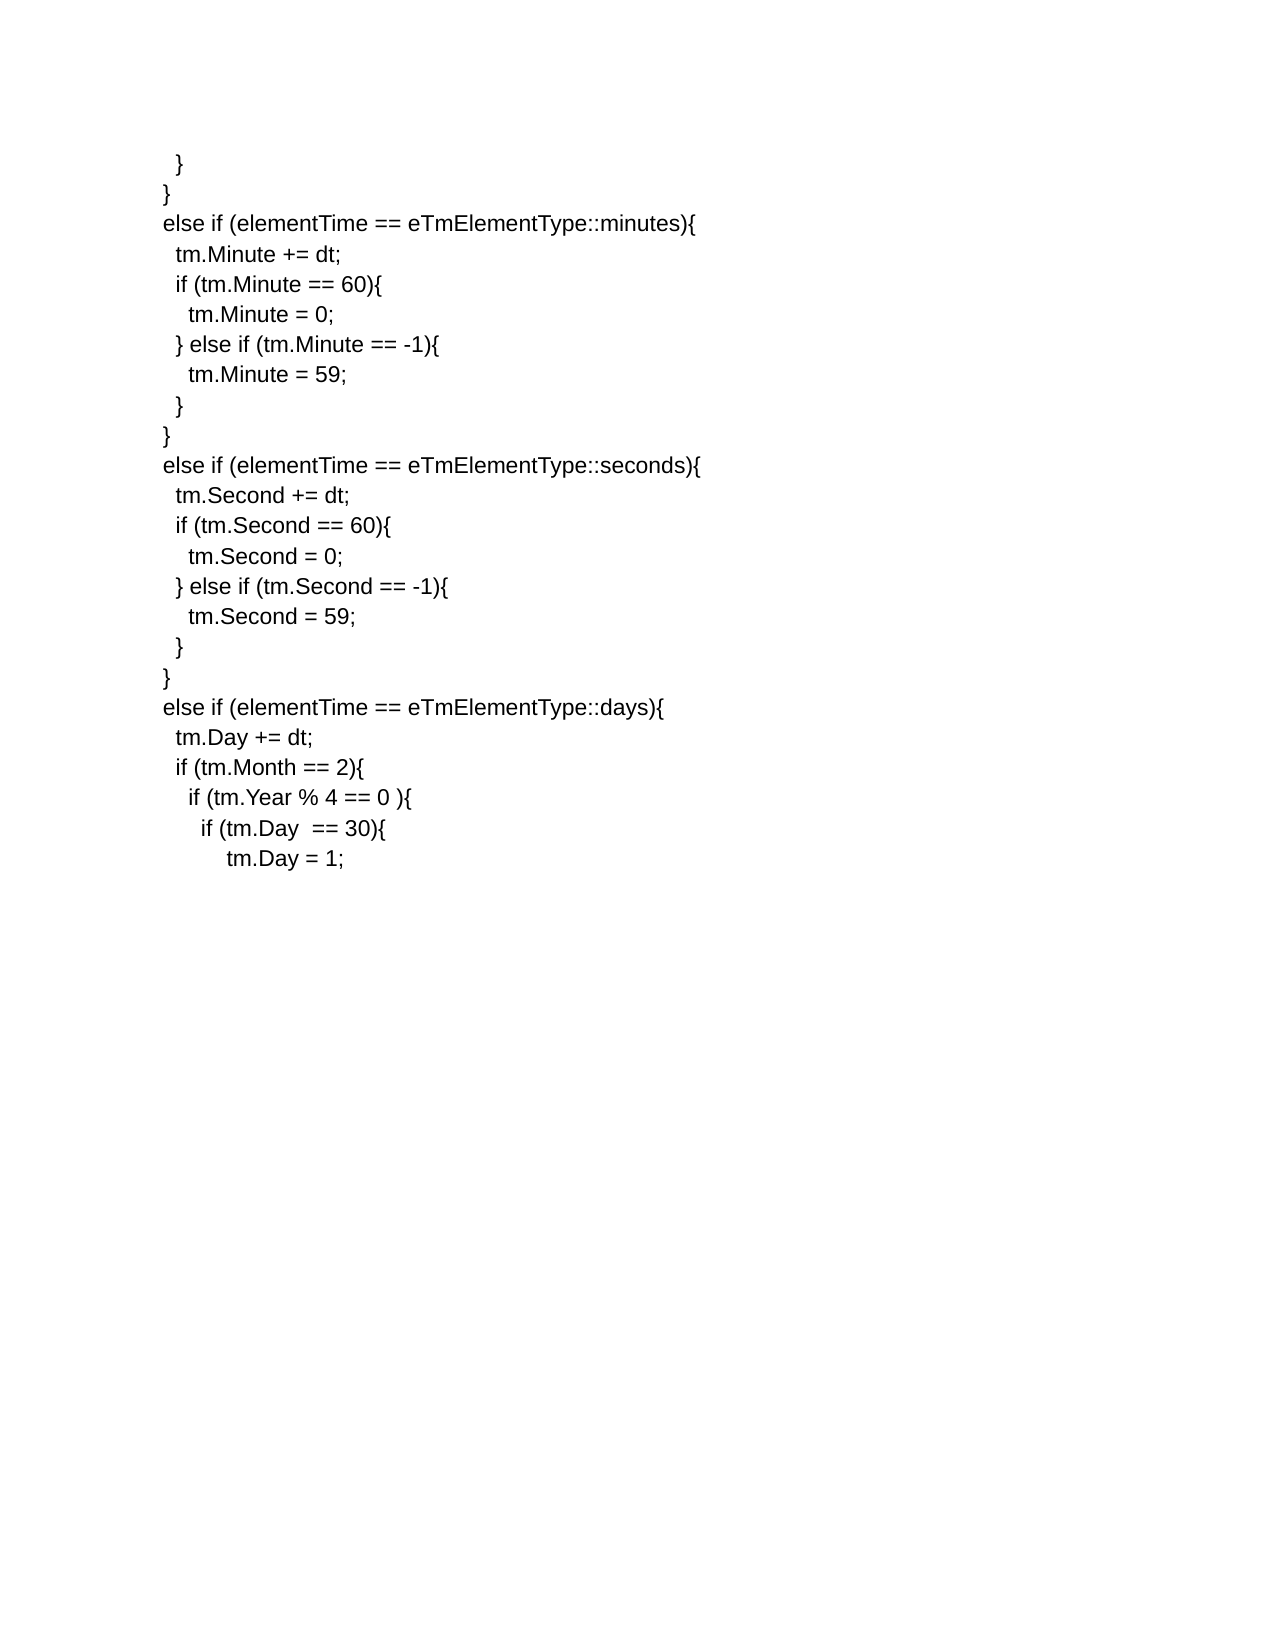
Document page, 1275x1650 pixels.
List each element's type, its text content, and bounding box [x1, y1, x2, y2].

text else if (elementTime == eTmElementType::minutes){ [150, 210, 1125, 237]
text if (tm.Day == 30){ [150, 814, 1125, 841]
text tm.Day += dt; [150, 724, 1125, 750]
text } else if (tm.Second == -1){ [150, 573, 1125, 599]
text tm.Minute = 59; [150, 361, 1125, 388]
text } [150, 180, 1125, 207]
text } else if (tm.Minute == -1){ [150, 331, 1125, 358]
text if (tm.Year % 4 == 0 ){ [150, 784, 1125, 811]
text } [150, 633, 1125, 660]
text } [150, 392, 1125, 418]
text } [150, 150, 1125, 176]
text if (tm.Second == 60){ [150, 512, 1125, 539]
text tm.Day = 1; [150, 845, 1125, 871]
text tm.Minute += dt; [150, 241, 1125, 267]
text else if (elementTime == eTmElementType::seconds){ [150, 452, 1125, 478]
text tm.Second = 59; [150, 603, 1125, 629]
text else if (elementTime == eTmElementType::days){ [150, 694, 1125, 720]
text if (tm.Minute == 60){ [150, 271, 1125, 297]
text } [150, 422, 1125, 448]
text tm.Minute = 0; [150, 301, 1125, 327]
text tm.Second += dt; [150, 482, 1125, 509]
text tm.Second = 0; [150, 543, 1125, 569]
text } [150, 663, 1125, 690]
text if (tm.Month == 2){ [150, 754, 1125, 781]
